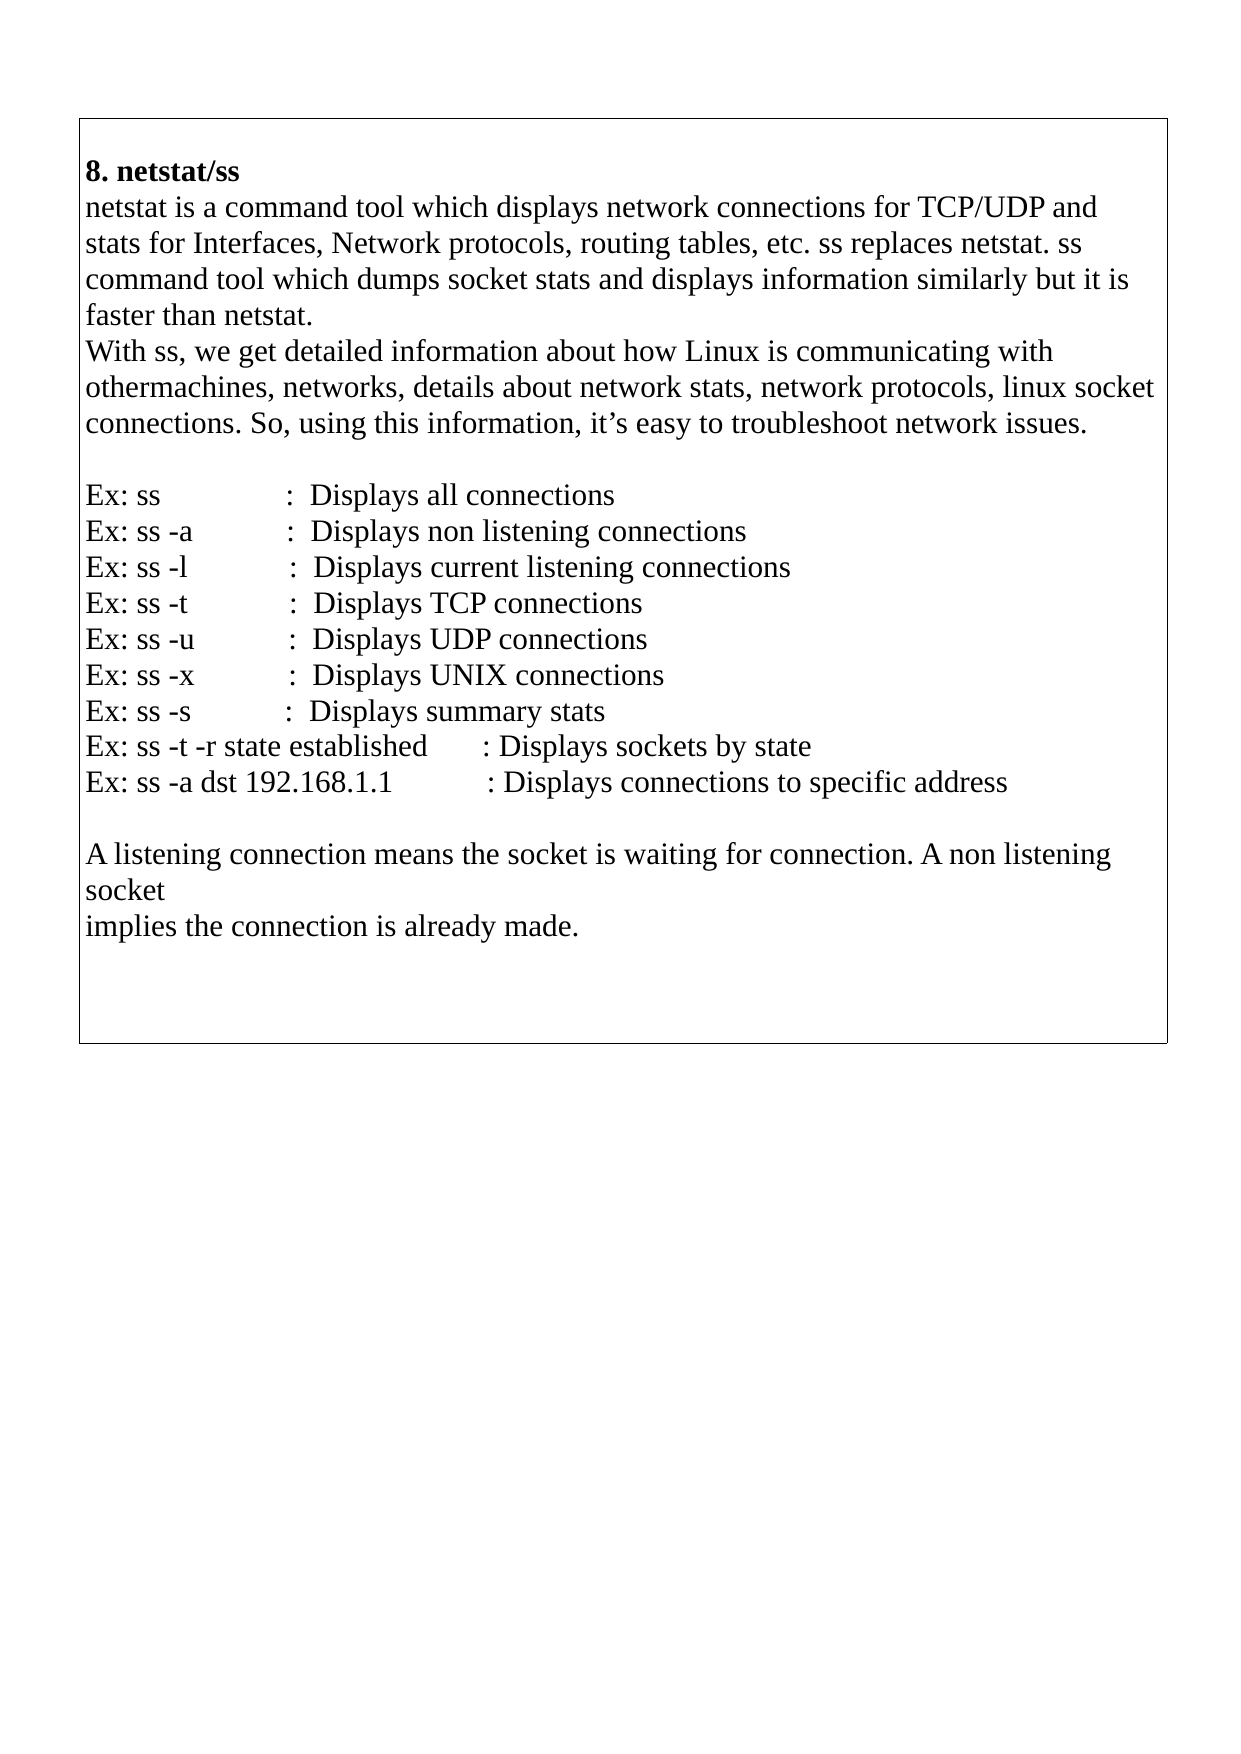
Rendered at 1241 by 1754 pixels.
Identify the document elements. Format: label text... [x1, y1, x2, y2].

table_header CS3009D: NETWORKS LABORATORY ( EXPERIMENT 1) Name : Panasa Teja ROLL : B191143CS BATCH : B 1. ping PING ( Packet Internet Groper) command is used to check the network connectivity between host and server/host. It is used to check whether a network is available and if a host is reachable. With this command, you can check if a server is up and running. When you “ping” a remote short, your machine starts sending ICMP ( Internet Control Message Protocol ) echo requests and waits for a response. If the connection is established, you’ll receive an echo reply for every request. The output of the ping command contains the amount of time it takes for every packet to reach its destination and return. Also in the terminal, it keeps printing responses until it is stopped. Ex: ping google.com ping www.amazon.com Here, ttl = TTL ( Time to Live ) represents the number of network hops a packet can take before a router discards it. icmp_seq = The sequence number of each ICMP packet. Increase by one for every echo request. time = The time it took for a packet to reach its destination and comes back to the source. Expressed in milliseconds. From = The destination and its IP address. Note : You can ping to localhost using ping 0 / ping 127.0.0.1 OUTPUTS Case1: If we did not get any reply from the destination then it means that there is no network connectivity between host and server/host. Case2: If the output is “request timed out” then it means the host is down or blocking our ICMP requests. Case3: If the output is "destination not reachable” then it means that a route to the destination cannot be found. 2. tracert/traceroute “traceroute” command in Linux prints the route that the packet takes to reach the host or destination. It displays details about all the hops that the packet visits in between i.e it displays IP addresses and the time it took between each hop. The main use of this tool is to find where the error lies in the network if a data packet is unable to reach the destination. Ex: traceroute facebook.com 3. ip/ifconfig/ipconfig IP: IP (Internet Protocol) Address is an address of your network hardware. It helps in connecting your computer to other devices on your network and all over the world. ipconfig stands for Internet Protocol Configuration, while ifconfig stands for Interface Configuration. It is often used for troubleshooting network connectivities. It's generally used to display the TCP/IP address of the system. Ifconfig is used at the boot time to set up the interfaces as necessary. After that, it is usually used when needed during debugging or when you need system tuning. In ubuntu install them using : $sudo apt-get install net-tools ip r Find the gateway address in the starting line. 192.168.55.1 is the default gateway in the given image. 4. dig/nslookup/host nslookup is a command-line administrative tool for testing and troubleshooting DNS servers (Domain Name Server). It is used to query specific DNS resource records (RR) as well. DNS: So basically, DNS is the phonebook of the internet. We can access information online through domain names, say linkedin.com or hackerrank.com. Web browsers interact through IP addresses. So, DNS translates domain names to IP addresses, so that the browsers can load internet resources. Host by default is used to determine what domain a particular IP address resolves to. Ex: nslookup facebook.com NOTE: Type nslookup without any arguments to enter into Interactive mode so that you can set the servers to mail servers. > set type = mx > google.com NOTE : nslookup -debug google.com You can troubleshoot DNS problems to perform DNS lookups, the answers for questions will be displayed. 5. whois The whois system is a listing of records that contain details about the ownership of domains and the owners. The Internet corporation for Assigned Names and Numbers (ICANN) regulates domain name registration and ownership, but the list of records is held by many companies, known as registries. Anyone can query the list of records. A whois record contains contact information with the person, company or other entity that registered the DOMAIN name. Install it using : sudo install whois Ex: whois amazon.com 6. route ROUTING TABLE : A routing table is a file containing information on how the information or packets should be transferred: the network path to all nodes or devices within a network. It is a map used by routers and gateways to track paths. The hop-by-hop routing is widely used, the packet contains the routing table to reach the next hop, once reached, it will read the routing table again to reach the next hop. Using the route command you can communicate with subnets and different networks, you can also block the traffic between networks or devices by modifying the routing table. Ex: route : To display routing table entries. Ex: route -n : To display routing tables in full numerical entities. Ex: sudo route add default gw 169.154.0.0 : To add default gateway. Ex: sudo route add -host 192.168.1.151 reject : To reject a host/network. Ex: route -Cn : To list routing cache information of Device Ex: ip route : To get details of IP routing table Ex: ip route show table local : To get details of local table with destination of localhost. Ex: ip -4/-6 route : To get details of IPv4/IPv6 details. 7. tcpdump “tcpdump” tool allows you to capture and analyze network traffic such as TCP/IP packets going through the system. Normally used to troubleshoot network issues, also used as a security tool. It scans from all OSI layers ( 1-7) and saves the captured information as .pcap file which can be viewed on WIRESHARK or through the command tool itself. Ex: sudo tcpdump It will capture packets from the current interface of the network through which the system is connected to the internet. Ex: sudo tcpdump -c 4 It will capture only 4 packets from the interface. Ex: sudo tcpdump -D It will print all the list of available networks that this tool can capture packets from. Ex: sudo tcpdump -n host 142.250.182.206 To capture packets related to Specific host Ex: sudo tcpdump -n src host 192.168.55.104 : packets from source host sudo tcpdump -n dst port 80 : all packets to port 80 8. netstat/ss netstat is a command tool which displays network connections for TCP/UDP and stats for Interfaces, Network protocols, routing tables, etc. ss replaces netstat. ss command tool which dumps socket stats and displays information similarly but it is faster than netstat. With ss, we get detailed information about how Linux is communicating with othermachines, networks, details about network stats, network protocols, linux socket connections. So, using this information, it’s easy to troubleshoot network issues. Ex: ss : Displays all connections Ex: ss -a : Displays non listening connections Ex: ss -l : Displays current listening connections Ex: ss -t : Displays TCP connections Ex: ss -u : Displays UDP connections Ex: ss -x : Displays UNIX connections Ex: ss -s : Displays summary stats Ex: ss -t -r state established : Displays sockets by state Ex: ss -a dst 192.168.1.1 : Displays connections to specific address A listening connection means the socket is waiting for connection. A non listening socket implies the connection is already made. 9. dstat dstat is a tool that is used to retrieve information or statistics from components of the system such as network connections, IO devices, or CPU, etc. It is generally used by system administrators to retrieve a handful of information about the above-mentioned components of the system. It itself performs like vmsta, netstat, etc. By using this tool one can even see the throughput for block devices that make up a single filesystem or storage system. Install it by : sudo apt install dstat Ex: dstat --vmstat To display information displayed by vmstat. It displays process and memory stats. Ex: dstat The output indicates : CPU Stats: CPU usage by user, system processes and number of idle processes, and Number of waiting processes, hardware and software interrupts. Disk Stats: Total number of read and write operations on the disk. Network Stats: Total amount of Bytes received and sent on network interfaces. Paging Stats: Number of times information is copied into and moved out of memory. System Stats: Number of interrupts and context switches. 10. ifstat As dstat, iostat, vmstat displays stats regarding the components of System. ifstat displays network interface statistics. This tool keeps records of the previous data files and displays differences between last and current calls. Install it using : $sudo apt install ifstat Ex: ifstat 11. wget Wget is the non-interactive network downloader which is used to download files from the server even when the user has not logged on to the system and it can work in the background without hindering the current process. With Wget, you can download files using HTTP, HTTPS, and FTP protocols. Wget provides a number of options allowing you to download multiple files, resume downloads, limit the bandwidth, recursive downloads, download in the background, mirror a website, and much more. Install it using : $sudo apt install wget Ex: wget [options] [url] Ex: wget google.com Ex: wget -b google.com To download the file in background Ex: wget google.com -o/path/filename.txt To overwrite the log file of wget command.Ex: wget -c google.com To resume a partially downloaded file. 12. tracepath Tracepath command in Linux is used to traces path to destination discovering MTU along this path. It uses UDP port or some random port. It is similar to traceroute, but it does not require superuser privileges and has no fancy options. [80, 119, 1167, 1042]
